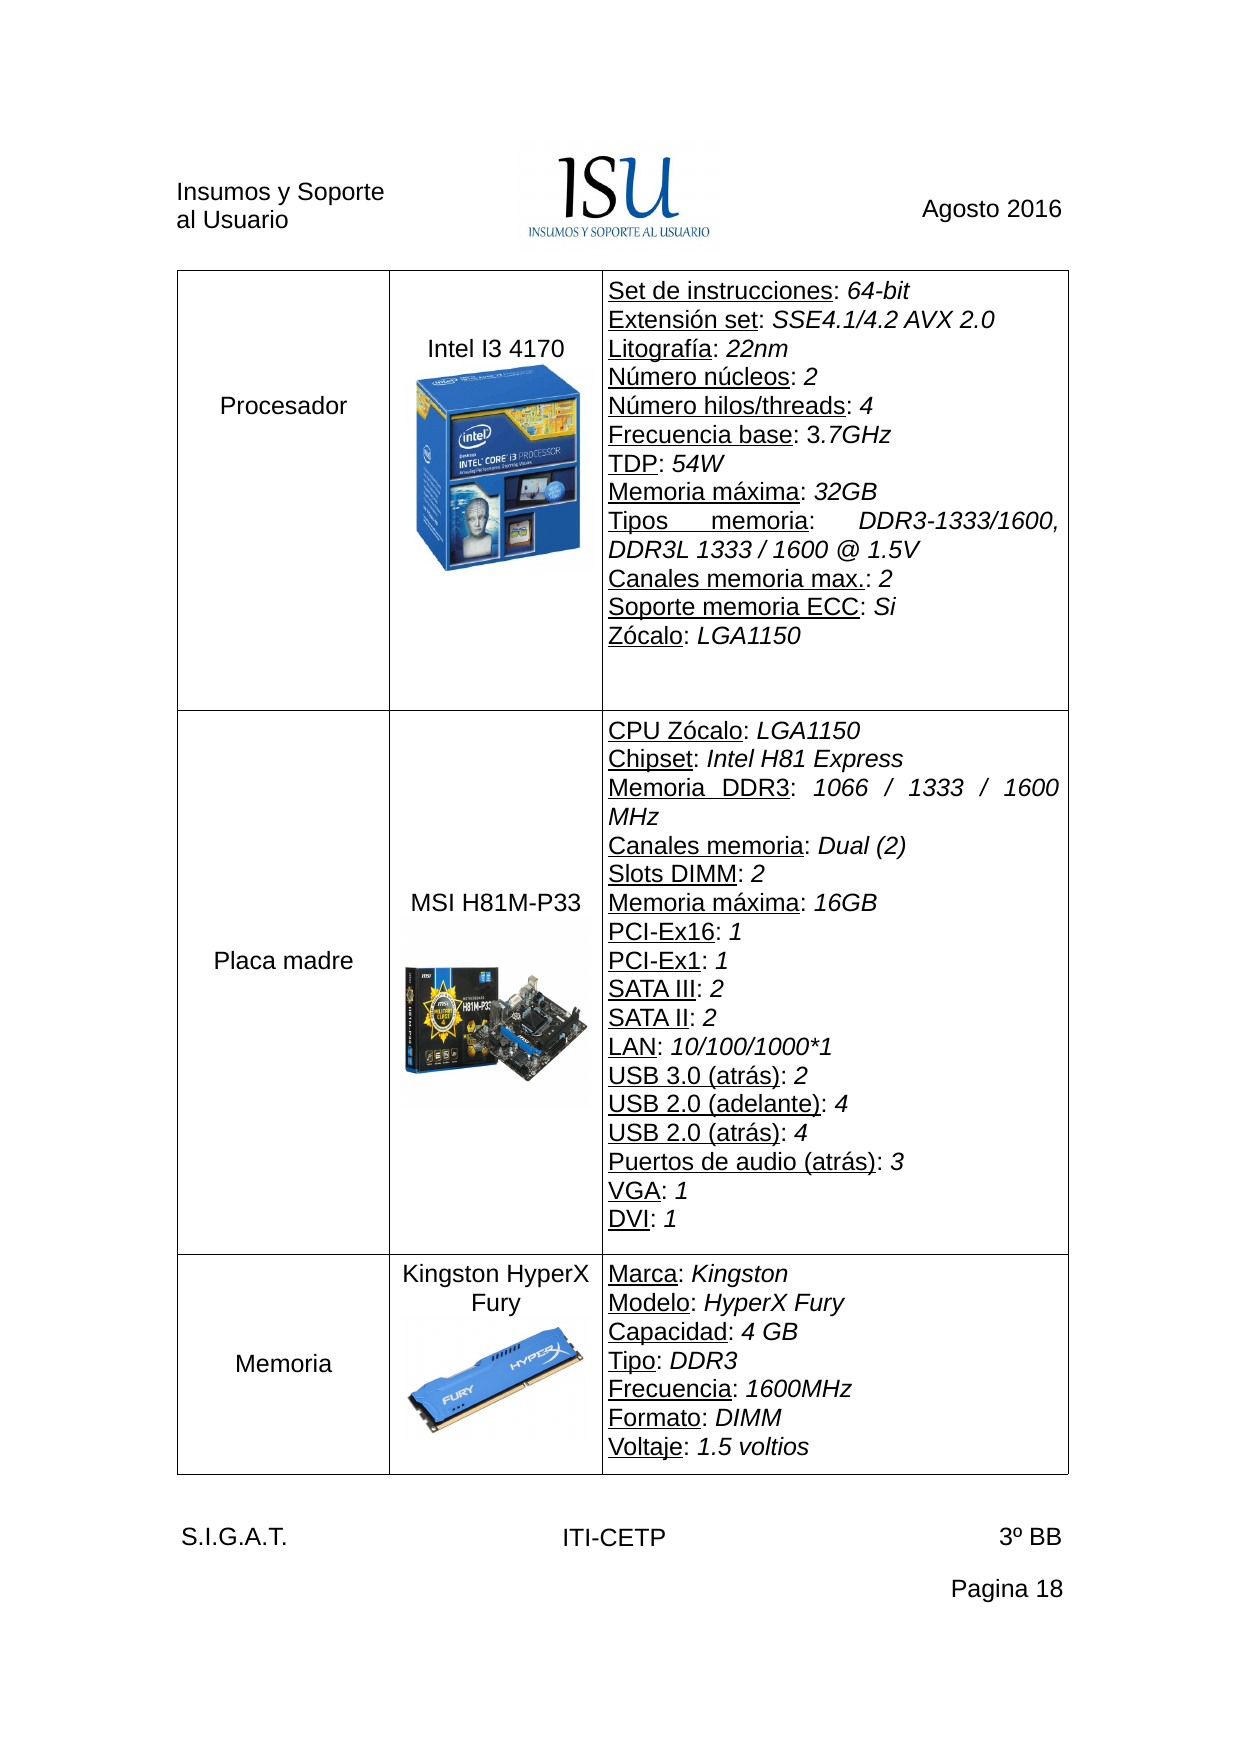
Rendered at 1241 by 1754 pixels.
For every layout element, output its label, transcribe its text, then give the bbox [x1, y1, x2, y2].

table_cell Placa madre [178, 711, 389, 1254]
picture [403, 1317, 589, 1440]
table_cell Procesador [178, 271, 389, 710]
picture [402, 362, 593, 573]
table_cell Kingston HyperX Fury [390, 1255, 602, 1474]
picture [401, 917, 591, 1107]
table_cell Marca: Kingston Modelo: HyperX Fury Capacidad: 4 GB Tipo: DDR3 Frecuencia: 1600MHz Formato: DIMM Voltaje: 1.5 voltios [603, 1255, 1068, 1474]
table_cell Intel I3 4170 [390, 271, 602, 710]
table_cell CPU Zócalo: LGA1150 Chipset: Intel H81 Express Memoria DDR3: 1066 / 1333 / 1600 MHz Canales memoria: Dual (2) Slots DIMM: 2 Memoria máxima: 16GB PCI-Ex16: 1 PCI-Ex1: 1 SATA III: 2 SATA II: 2 LAN: 10/100/1000*1 USB 3.0 (atrás): 2 USB 2.0 (adelante): 4 USB 2.0 (atrás): 4 Puertos de audio (atrás): 3 VGA: 1 DVI: 1 [603, 711, 1068, 1254]
table_cell Set de instrucciones: 64-bit Extensión set: SSE4.1/4.2 AVX 2.0 Litografía: 22nm Número núcleos: 2 Número hilos/threads: 4 Frecuencia base: 3.7GHz TDP: 54W Memoria máxima: 32GB Tipos memoria: DDR3-1333/1600, DDR3L 1333 / 1600 @ 1.5V Canales memoria max.: 2 Soporte memoria ECC: Si Zócalo: LGA1150 [603, 271, 1068, 710]
table_cell Memoria [178, 1255, 389, 1474]
table_cell MSI H81M-P33 [390, 711, 602, 1254]
picture [517, 138, 723, 252]
